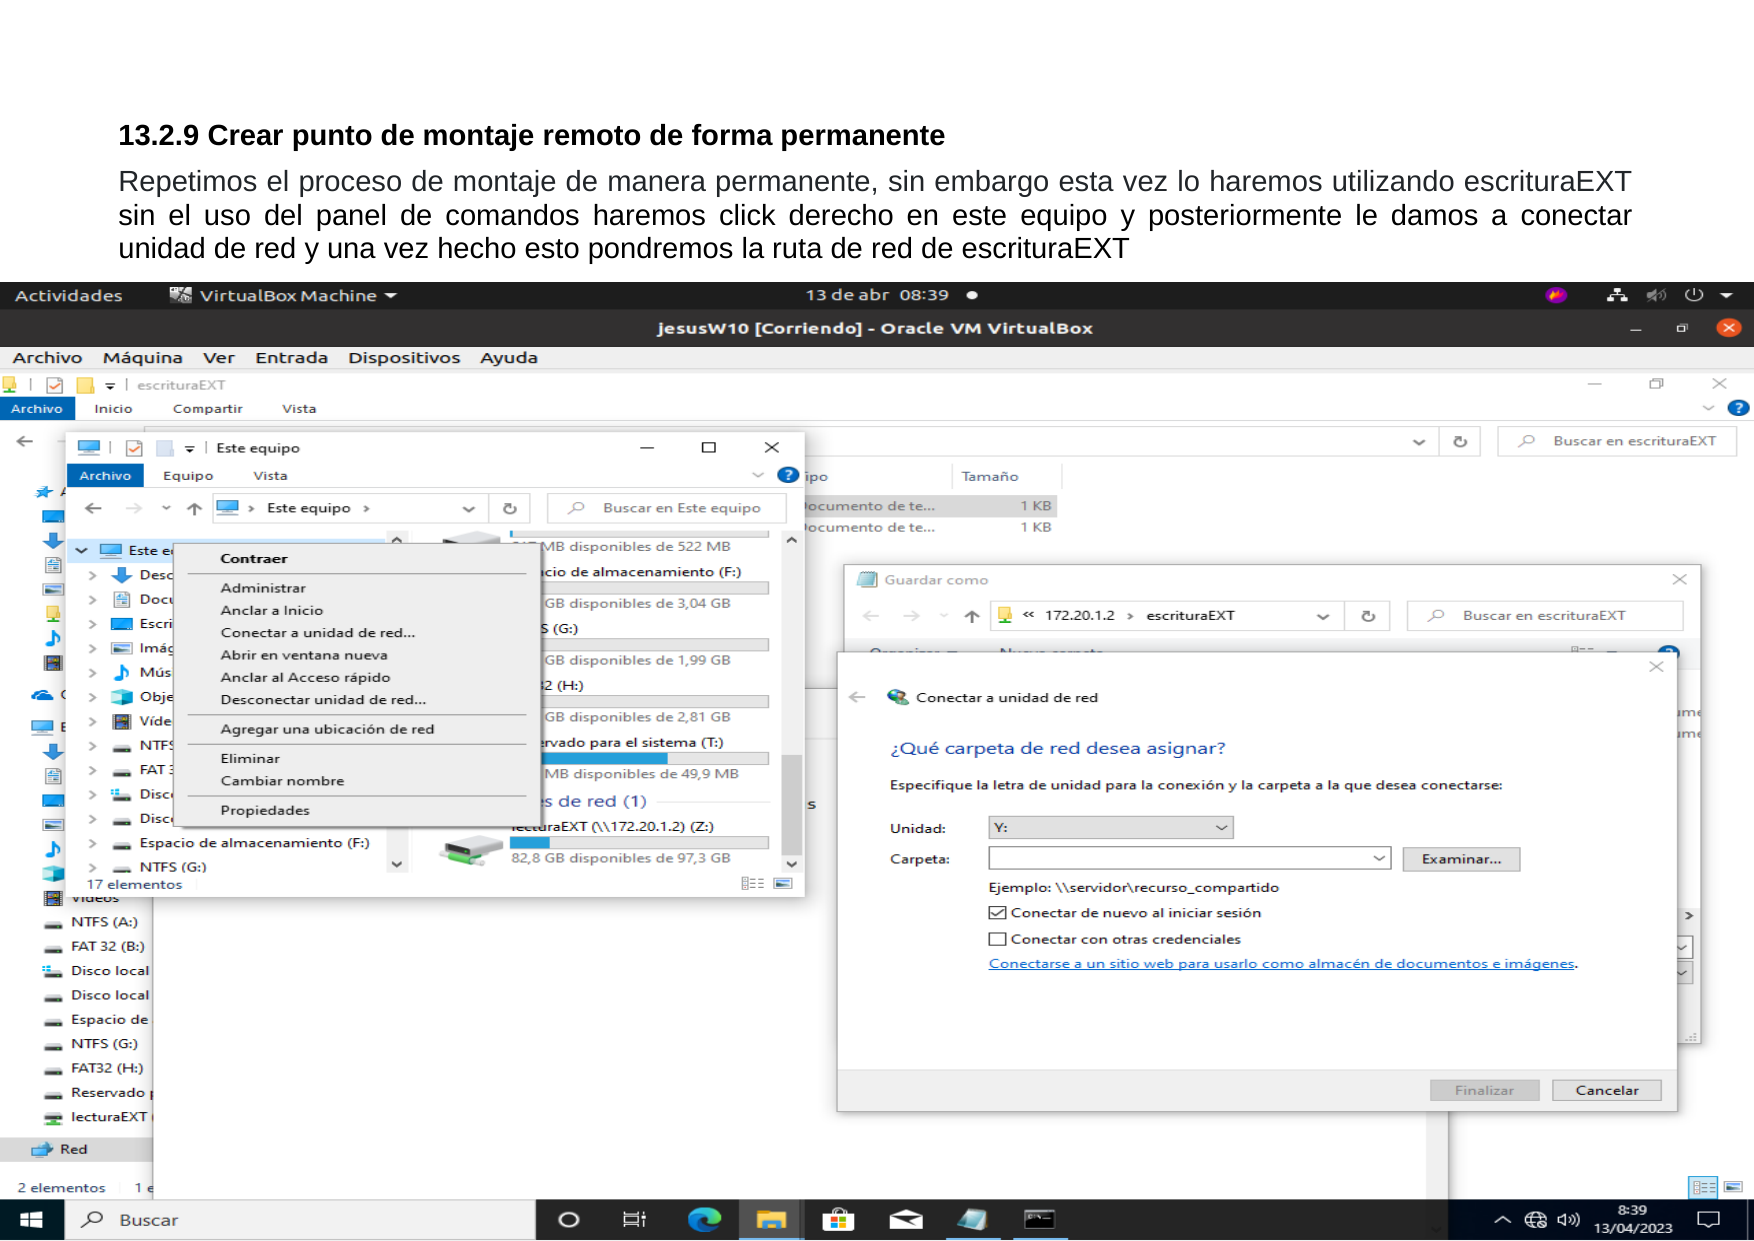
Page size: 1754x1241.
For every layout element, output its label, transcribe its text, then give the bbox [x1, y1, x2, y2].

text Repetimos el proceso de montaje de manera permanente, sin embargo esta vez lo haremos utilizando escrituraEXT sin el uso del panel de comandos haremos click derecho en este equipo y posteriormente le damos a conectar unidad de red y una vez hecho esto pondremos la ruta de red de escrituraEXT [118, 164, 1636, 265]
picture [0, 282, 1754, 1241]
subtitle 13.2.9 Crear punto de montaje remoto de forma permanente [118, 118, 1636, 152]
